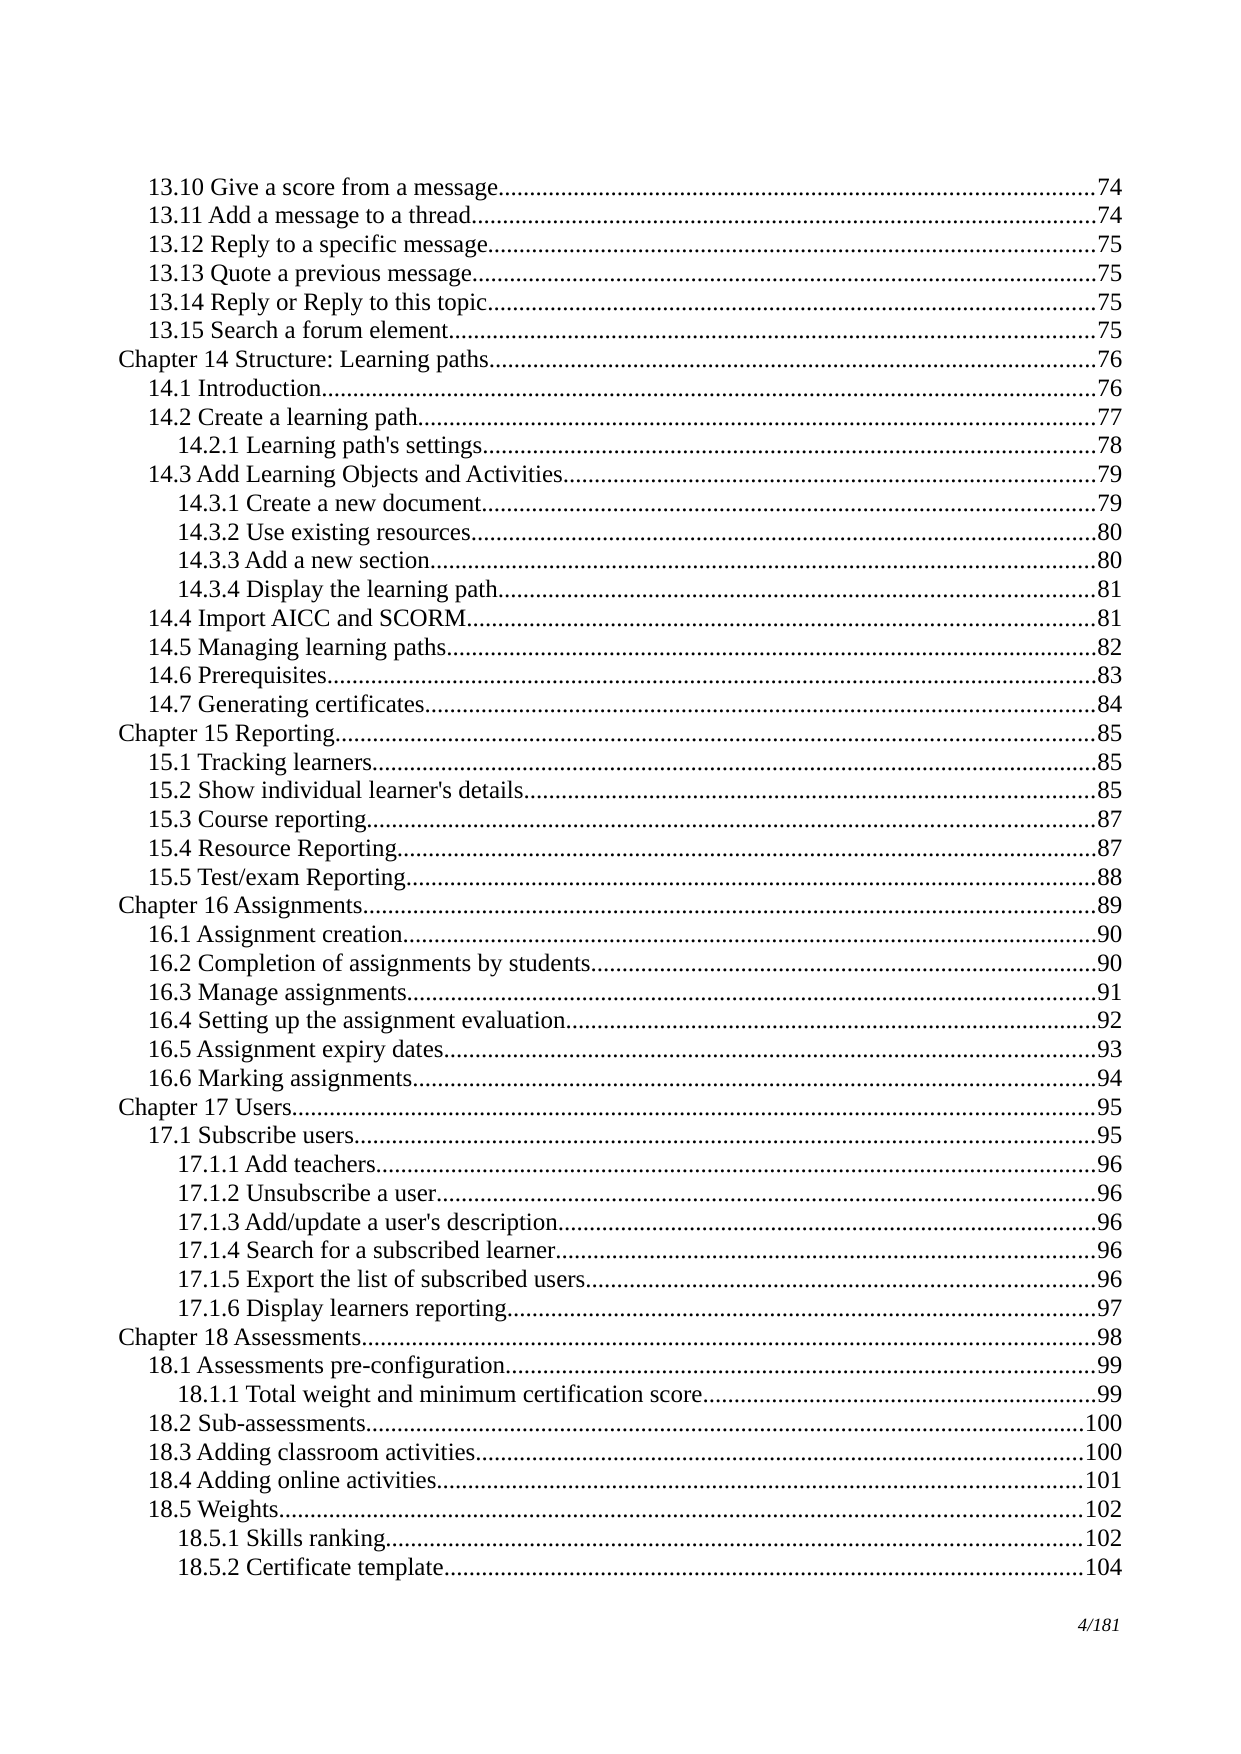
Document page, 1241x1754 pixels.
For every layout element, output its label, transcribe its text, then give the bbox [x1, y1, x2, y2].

text Chapter 18 Assessments 98 [118, 1322, 1122, 1350]
text 18.5.2 Certificate template 104 [177, 1552, 1122, 1580]
text 13.10 Give a score from a message 74 [148, 172, 1122, 200]
text 16.5 Assignment expiry dates 93 [148, 1034, 1122, 1063]
text 16.6 Marking assignments 94 [148, 1063, 1122, 1092]
text 14.3.1 Create a new document 79 [177, 488, 1122, 517]
text 14.2.1 Learning path's settings 78 [177, 430, 1122, 459]
text 13.13 Quote a previous message 75 [148, 258, 1122, 287]
text 15.5 Test/exam Reporting 88 [148, 862, 1122, 890]
text 13.15 Search a forum element 75 [148, 315, 1122, 344]
text 13.12 Reply to a specific message 75 [148, 229, 1122, 258]
text Chapter 14 Structure: Learning paths 76 [118, 344, 1122, 373]
text 16.2 Completion of assignments by students 90 [148, 948, 1122, 977]
text 18.5 Weights 102 [148, 1494, 1122, 1523]
text 15.3 Course reporting 87 [148, 804, 1122, 833]
text 17.1.4 Search for a subscribed learner 96 [177, 1235, 1122, 1264]
text 15.4 Resource Reporting 87 [148, 833, 1122, 862]
text 14.4 Import AICC and SCORM 81 [148, 603, 1122, 632]
text 18.5.1 Skills ranking 102 [177, 1523, 1122, 1552]
text 15.1 Tracking learners 85 [148, 747, 1122, 775]
text 13.11 Add a message to a thread 74 [148, 200, 1122, 229]
text 15.2 Show individual learner's details 85 [148, 775, 1122, 804]
text 14.5 Managing learning paths 82 [148, 632, 1122, 660]
text Chapter 15 Reporting 85 [118, 718, 1122, 747]
text 16.1 Assignment creation 90 [148, 919, 1122, 948]
text 14.3.2 Use existing resources 80 [177, 517, 1122, 545]
text 18.2 Sub-assessments 100 [148, 1408, 1122, 1437]
text 16.4 Setting up the assignment evaluation 92 [148, 1005, 1122, 1034]
text 17.1 Subscribe users 95 [148, 1120, 1122, 1149]
text 17.1.6 Display learners reporting 97 [177, 1293, 1122, 1322]
text 18.1.1 Total weight and minimum certification score 99 [177, 1379, 1122, 1408]
text 14.3 Add Learning Objects and Activities 79 [148, 459, 1122, 488]
text 17.1.5 Export the list of subscribed users 96 [177, 1264, 1122, 1293]
text 14.6 Prerequisites 83 [148, 660, 1122, 689]
text Chapter 17 Users 95 [118, 1092, 1122, 1120]
text 16.3 Manage assignments 91 [148, 977, 1122, 1005]
text 18.3 Adding classroom activities 100 [148, 1437, 1122, 1465]
text 17.1.2 Unsubscribe a user 96 [177, 1178, 1122, 1207]
text 17.1.1 Add teachers 96 [177, 1149, 1122, 1178]
text 14.2 Create a learning path 77 [148, 402, 1122, 430]
text 14.1 Introduction 76 [148, 373, 1122, 402]
text 13.14 Reply or Reply to this topic 75 [148, 287, 1122, 315]
text 14.3.3 Add a new section 80 [177, 545, 1122, 574]
text Chapter 16 Assignments 89 [118, 890, 1122, 919]
text 17.1.3 Add/update a user's description 96 [177, 1207, 1122, 1235]
text 14.7 Generating certificates 84 [148, 689, 1122, 718]
text 18.4 Adding online activities 101 [148, 1465, 1122, 1494]
text 18.1 Assessments pre-configuration 99 [148, 1350, 1122, 1379]
text 14.3.4 Display the learning path 81 [177, 574, 1122, 603]
